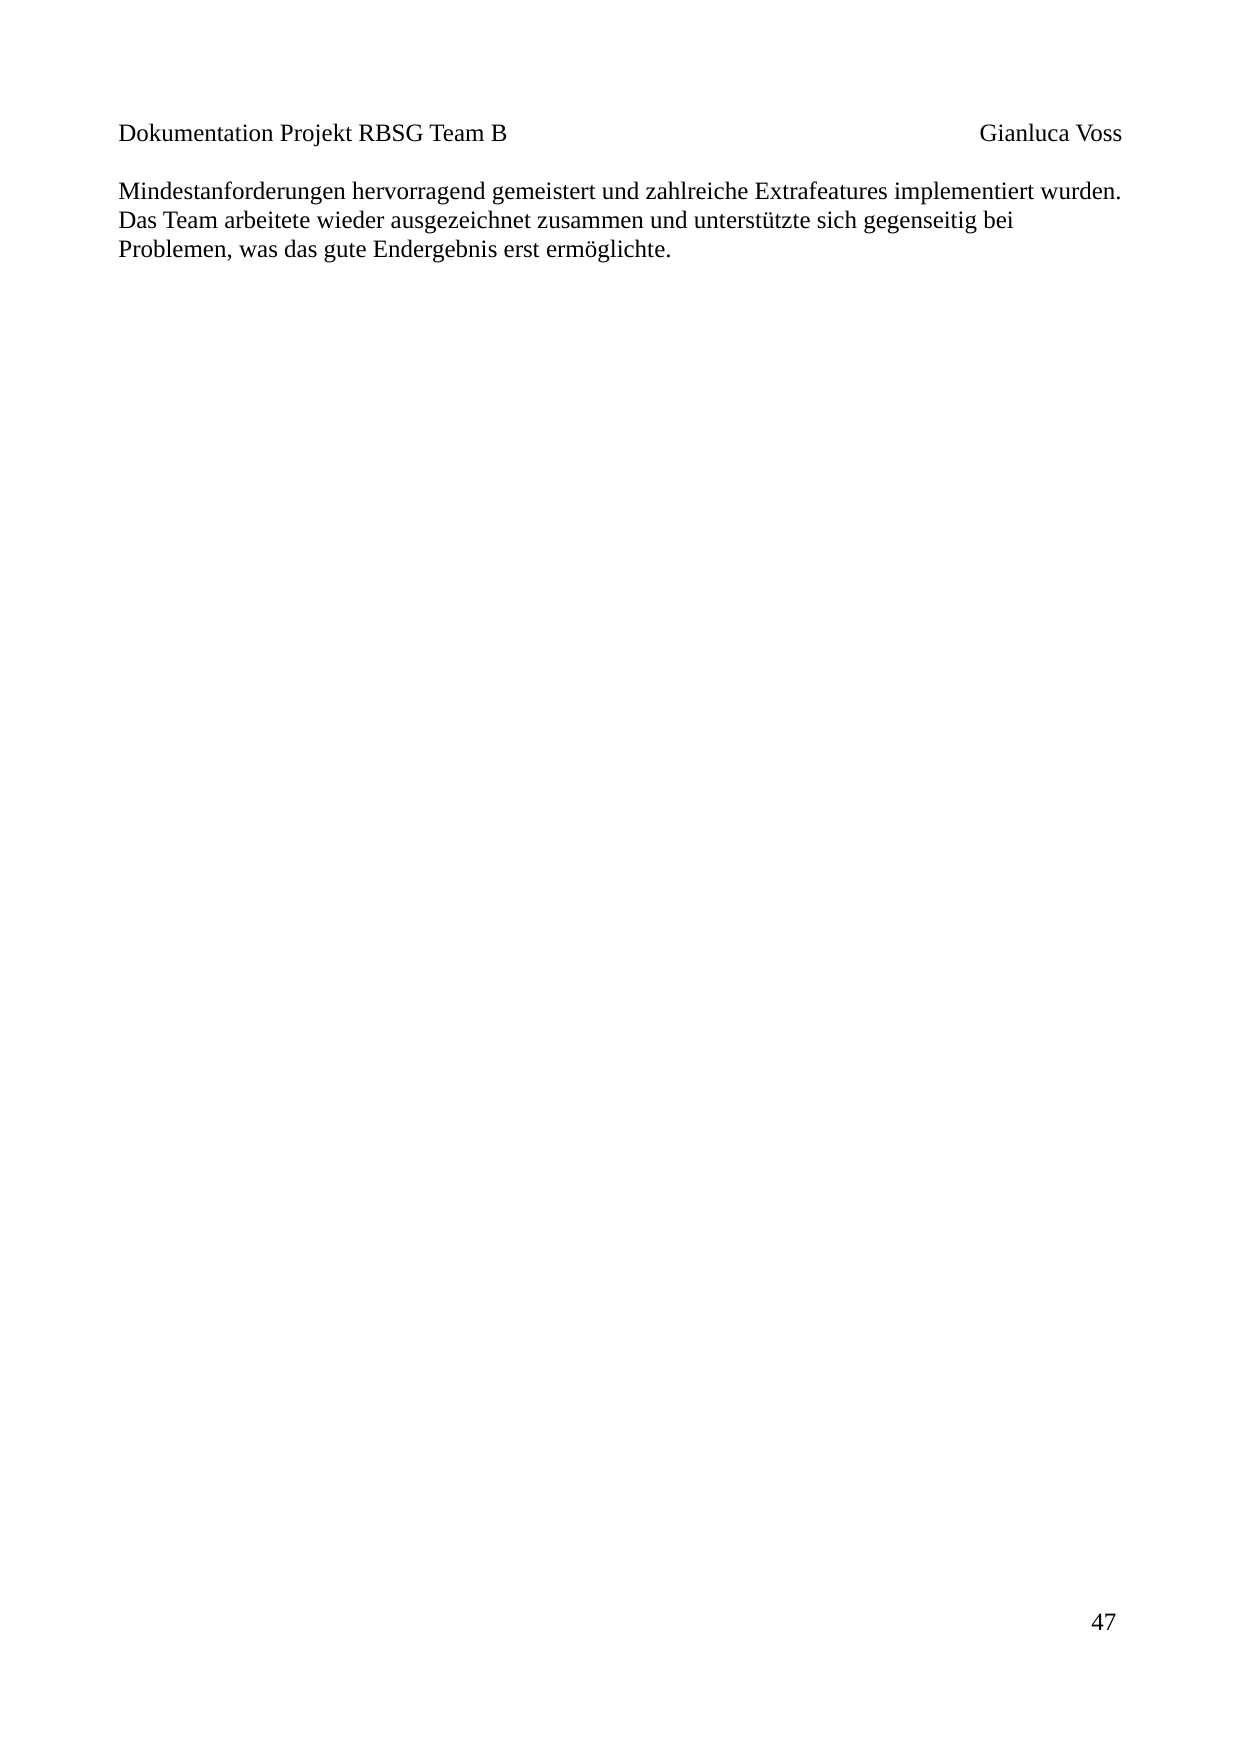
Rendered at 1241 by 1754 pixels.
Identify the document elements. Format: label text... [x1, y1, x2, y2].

text Mindestanforderungen hervorragend gemeistert und zahlreiche Extrafeatures implementiert wurden. Das Team arbeitete wieder ausgezeichnet zusammen und unterstützte sich gegenseitig bei Problemen, was das gute Endergebnis erst ermöglichte. [118, 176, 1122, 263]
